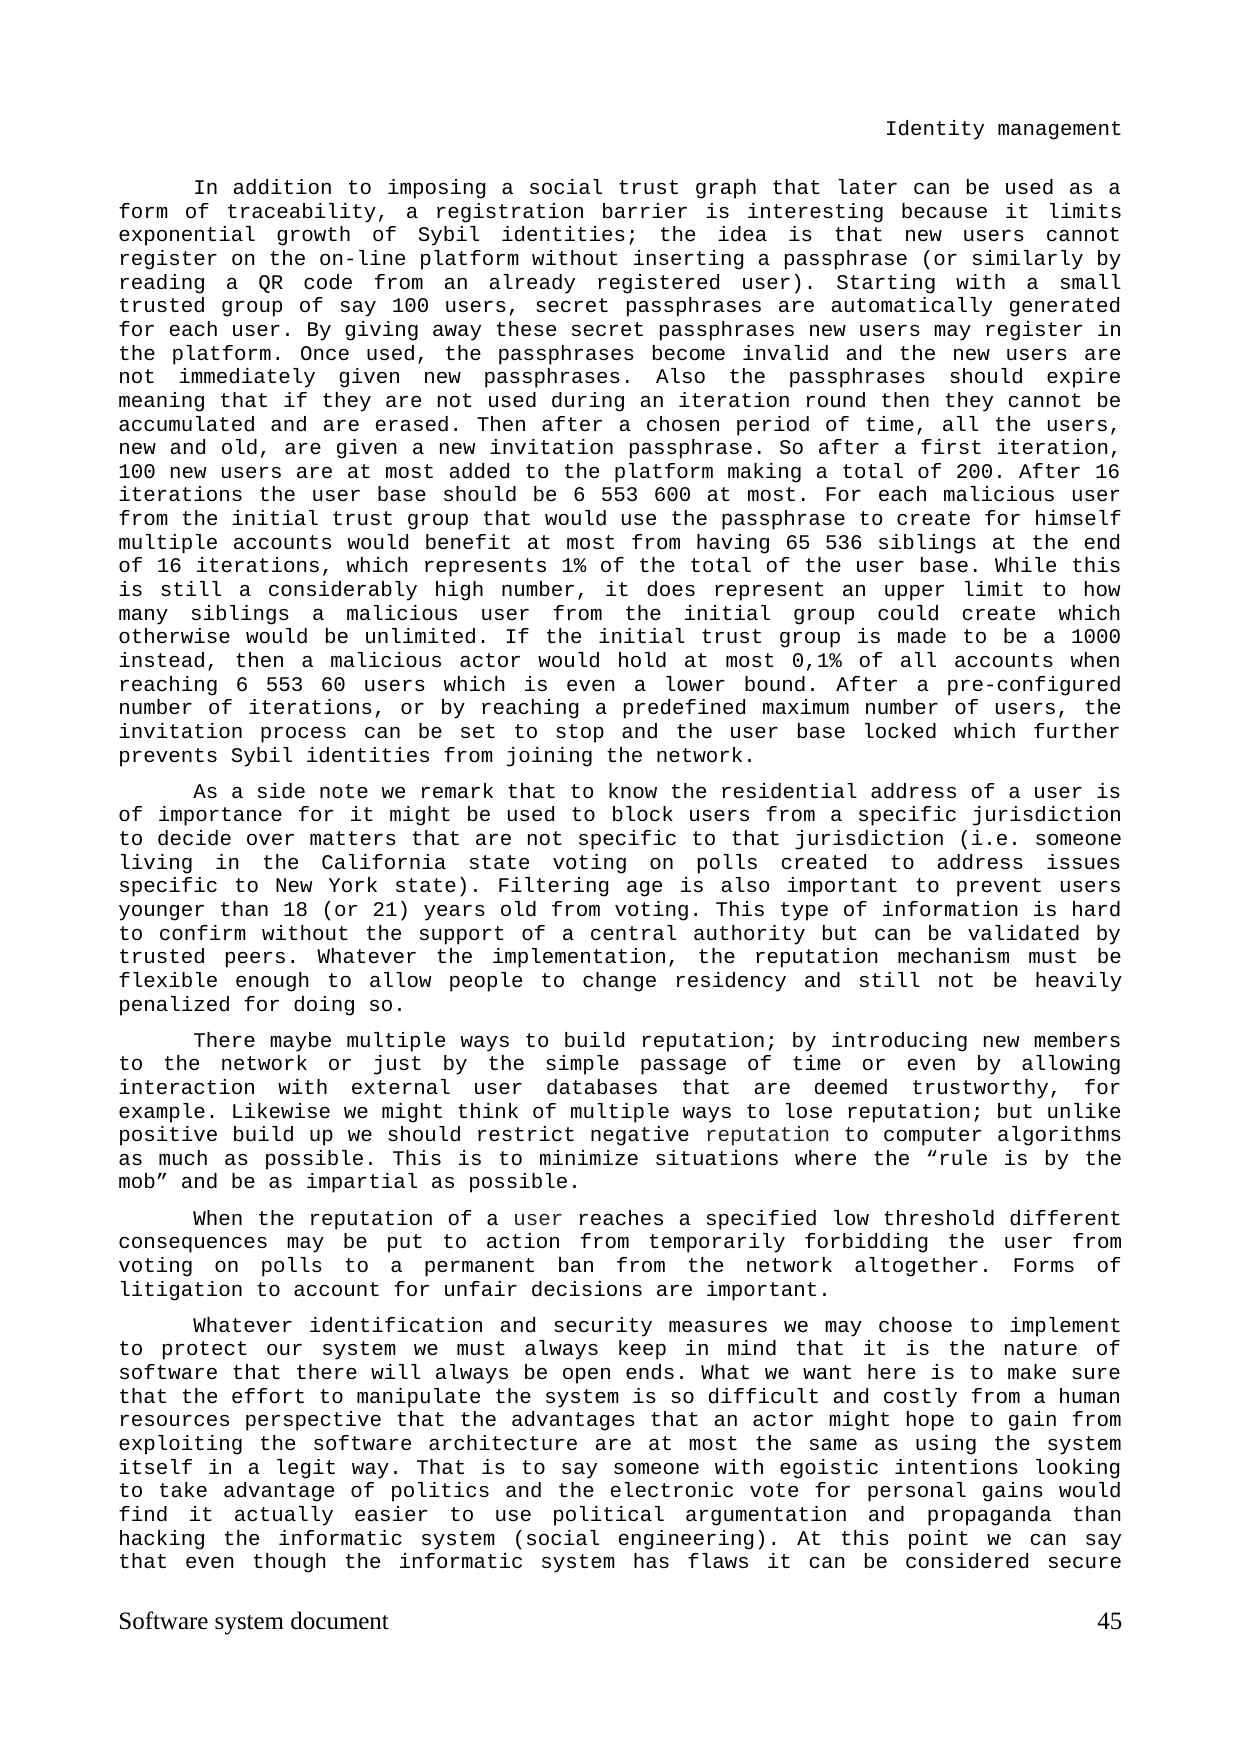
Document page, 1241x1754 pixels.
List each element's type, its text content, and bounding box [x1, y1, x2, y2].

text In addition to imposing a social trust graph that later can be used as a form of traceability, a registration barrier is interesting because it limits exponential growth of Sybil identities; the idea is that new users cannot register on the on-line platform without inserting a passphrase (or similarly by reading a QR code from an already registered user). Starting with a small trusted group of say 100 users, secret passphrases are automatically generated for each user. By giving away these secret passphrases new users may register in the platform. Once used, the passphrases become invalid and the new users are not immediately given new passphrases. Also the passphrases should expire meaning that if they are not used during an iteration round then they cannot be accumulated and are erased. Then after a chosen period of time, all the users, new and old, are given a new invitation passphrase. So after a first iteration, 100 new users are at most added to the platform making a total of 200. After 16 iterations the user base should be 6 553 600 at most. For each malicious user from the initial trust group that would use the passphrase to create for himself multiple accounts would benefit at most from having 65 536 siblings at the end of 16 iterations, which represents 1% of the total of the user base. While this is still a considerably high number, it does represent an upper limit to how many siblings a malicious user from the initial group could create which otherwise would be unlimited. If the initial trust group is made to be a 1000 instead, then a malicious actor would hold at most 0,1% of all accounts when reaching 6 553 60 users which is even a lower bound. After a pre-configured number of iterations, or by reaching a predefined maximum number of users, the invitation process can be set to stop and the user base locked which further prevents Sybil identities from joining the network. [118, 177, 1122, 768]
text Whatever identification and security measures we may choose to implement to protect our system we must always keep in mind that it is the nature of software that there will always be open ends. What we want here is to make sure that the effort to manipulate the system is so difficult and costly from a human resources perspective that the advantages that an actor might hope to gain from exploiting the software architecture are at most the same as using the system itself in a legit way. That is to say someone with egoistic intentions looking to take advantage of politics and the electronic vote for personal gains would find it actually easier to use political argumentation and propaganda than hacking the informatic system (social engineering). At this point we can say that even though the informatic system has flaws it can be considered secure [118, 1315, 1122, 1575]
text When the reputation of a user reaches a specified low threshold different consequences may be put to action from temporarily forbidding the user from voting on polls to a permanent ban from the network altogether. Forms of litigation to account for unfair decisions are important. [118, 1208, 1122, 1302]
text There maybe multiple ways to build reputation; by introducing new members to the network or just by the simple passage of time or even by allowing interaction with external user databases that are deemed trustworthy, for example. Likewise we might think of multiple ways to lose reputation; but unlike positive build up we should restrict negative reputation to computer algorithms as much as possible. This is to minimize situations where the “rule is by the mob” and be as impartial as possible. [118, 1030, 1122, 1195]
text As a side note we remark that to know the residential address of a user is of importance for it might be used to block users from a specific jurisdiction to decide over matters that are not specific to that jurisdiction (i.e. someone living in the California state voting on polls created to address issues specific to New York state). Filtering age is also important to prevent users younger than 18 (or 21) years old from voting. This type of information is hard to confirm without the support of a central authority but can be validated by trusted peers. Whatever the implementation, the reputation mechanism must be flexible enough to allow people to change residency and still not be heavily penalized for doing so. [118, 781, 1122, 1017]
